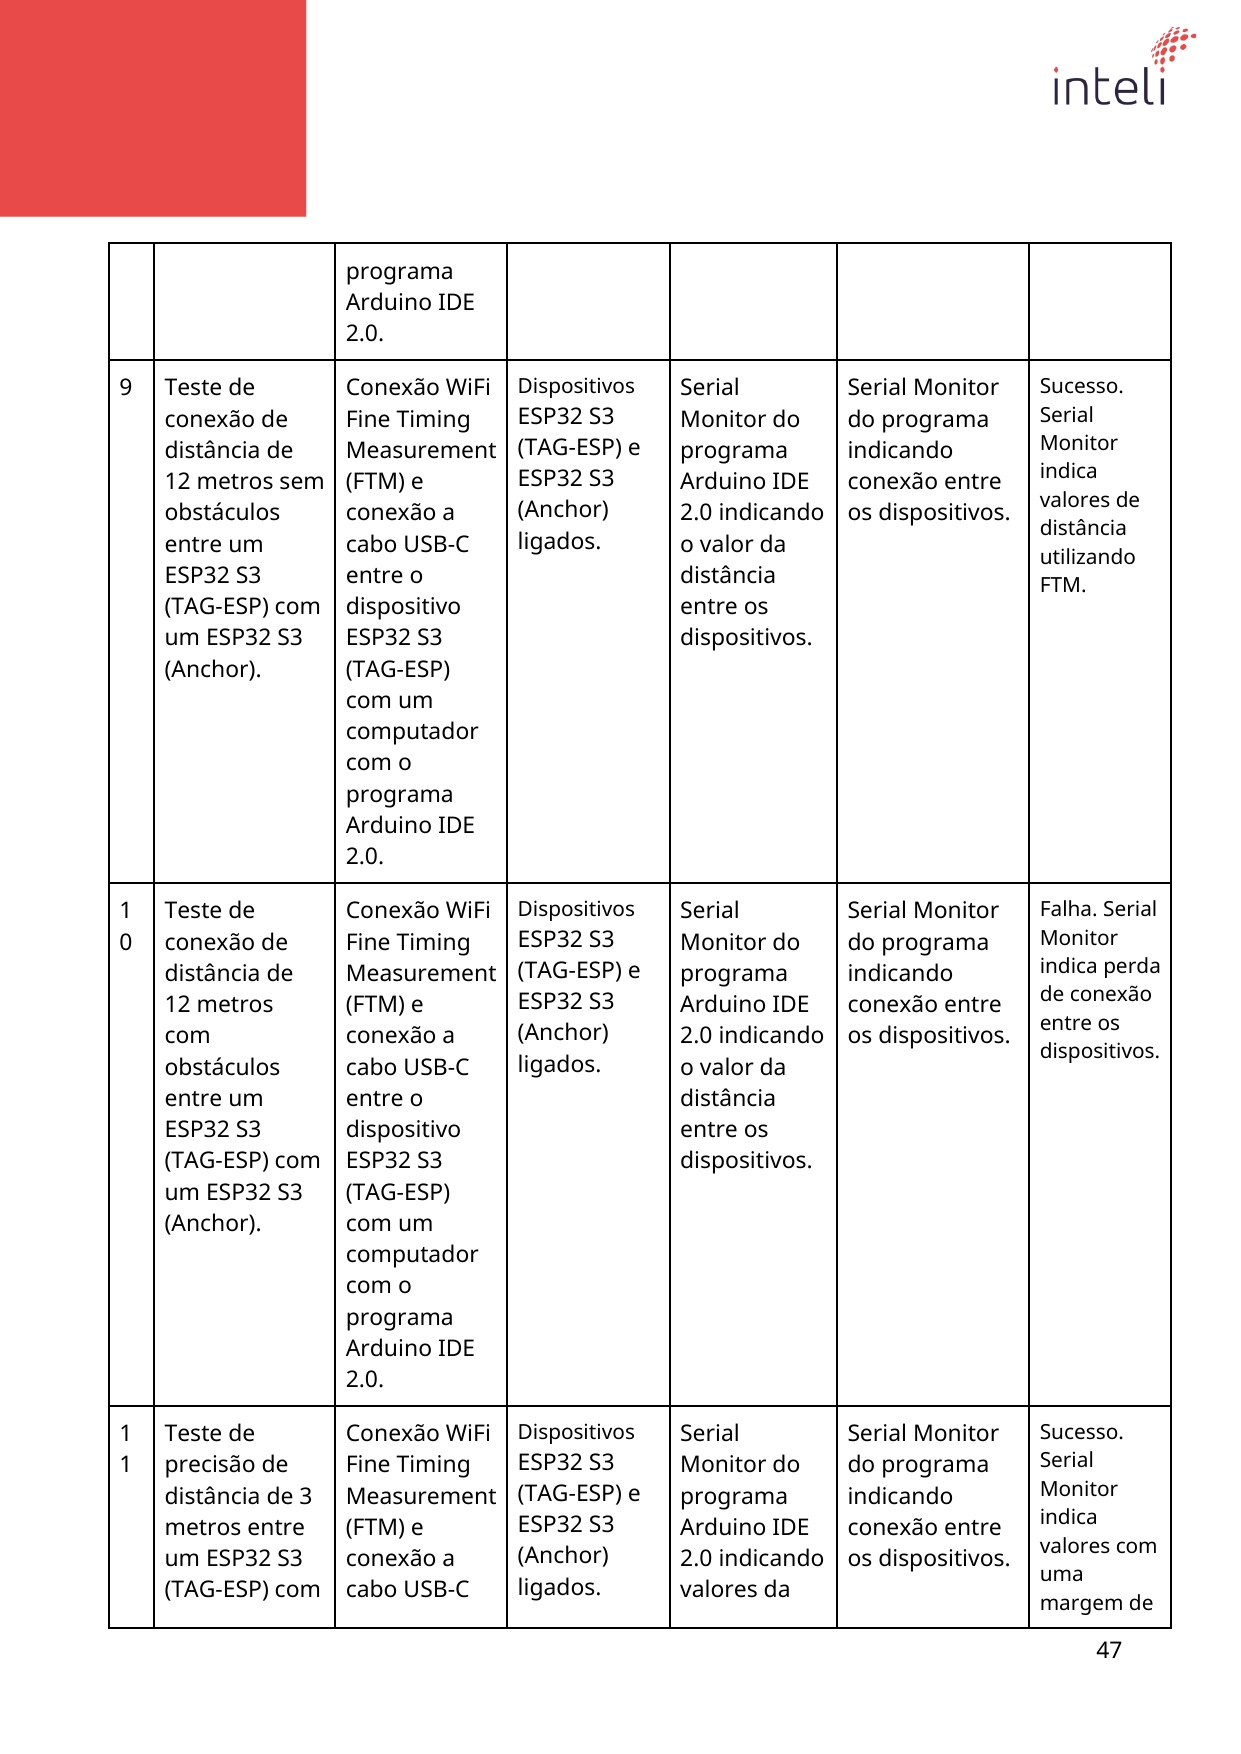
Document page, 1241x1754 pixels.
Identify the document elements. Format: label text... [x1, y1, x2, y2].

table_cell Dispositivos ESP32 S3 (TAG-ESP) e ESP32 S3 (Anchor) ligados. [508, 884, 669, 1404]
table_cell Serial Monitor do programa indicando conexão entre os dispositivos. [838, 361, 1028, 882]
table_cell Conexão WiFi Fine Timing Measurement (FTM) e conexão a cabo USB-C entre o dispositivo ESP32 S3 (TAG-ESP) com um computador com o programa Arduino IDE 2.0. [336, 361, 506, 882]
table_cell [671, 244, 836, 359]
table_cell [508, 244, 669, 359]
table_cell Serial Monitor do programa Arduino IDE 2.0 indicando o valor da distância entre os dispositivos. [671, 884, 836, 1404]
table_cell 9 [110, 361, 153, 882]
table_cell Teste de conexão de distância de 12 metros com obstáculos entre um ESP32 S3 (TAG-ESP) com um ESP32 S3 (Anchor). [155, 884, 334, 1404]
table_cell Serial Monitor do programa Arduino IDE 2.0 indicando valores da [671, 1407, 836, 1627]
table_cell [838, 244, 1028, 359]
picture [0, 0, 307, 217]
table_cell Teste de precisão de distância de 3 metros entre um ESP32 S3 (TAG-ESP) com [155, 1407, 334, 1627]
table_cell Falha. Serial Monitor indica perda de conexão entre os dispositivos. [1030, 884, 1170, 1404]
table_cell programa Arduino IDE 2.0. [336, 244, 506, 359]
table_cell Conexão WiFi Fine Timing Measurement (FTM) e conexão a cabo USB-C [336, 1407, 506, 1627]
table_cell Dispositivos ESP32 S3 (TAG-ESP) e ESP32 S3 (Anchor) ligados. [508, 361, 669, 882]
table_cell Conexão WiFi Fine Timing Measurement (FTM) e conexão a cabo USB-C entre o dispositivo ESP32 S3 (TAG-ESP) com um computador com o programa Arduino IDE 2.0. [336, 884, 506, 1404]
table_cell Serial Monitor do programa Arduino IDE 2.0 indicando o valor da distância entre os dispositivos. [671, 361, 836, 882]
table_cell Serial Monitor do programa indicando conexão entre os dispositivos. [838, 1407, 1028, 1627]
table_cell Dispositivos ESP32 S3 (TAG-ESP) e ESP32 S3 (Anchor) ligados. [508, 1407, 669, 1627]
table_cell Teste de conexão de distância de 12 metros sem obstáculos entre um ESP32 S3 (TAG-ESP) com um ESP32 S3 (Anchor). [155, 361, 334, 882]
table_cell Serial Monitor do programa indicando conexão entre os dispositivos. [838, 884, 1028, 1404]
table_cell [110, 244, 153, 359]
table_cell [155, 244, 334, 359]
table_cell Sucesso. Serial Monitor indica valores de distância utilizando FTM. [1030, 361, 1170, 882]
table_cell Sucesso. Serial Monitor indica valores com uma margem de [1030, 1407, 1170, 1627]
table_cell 11 [110, 1407, 153, 1627]
table_cell [1030, 244, 1170, 359]
picture [1054, 27, 1197, 105]
table_cell 10 [110, 884, 153, 1404]
